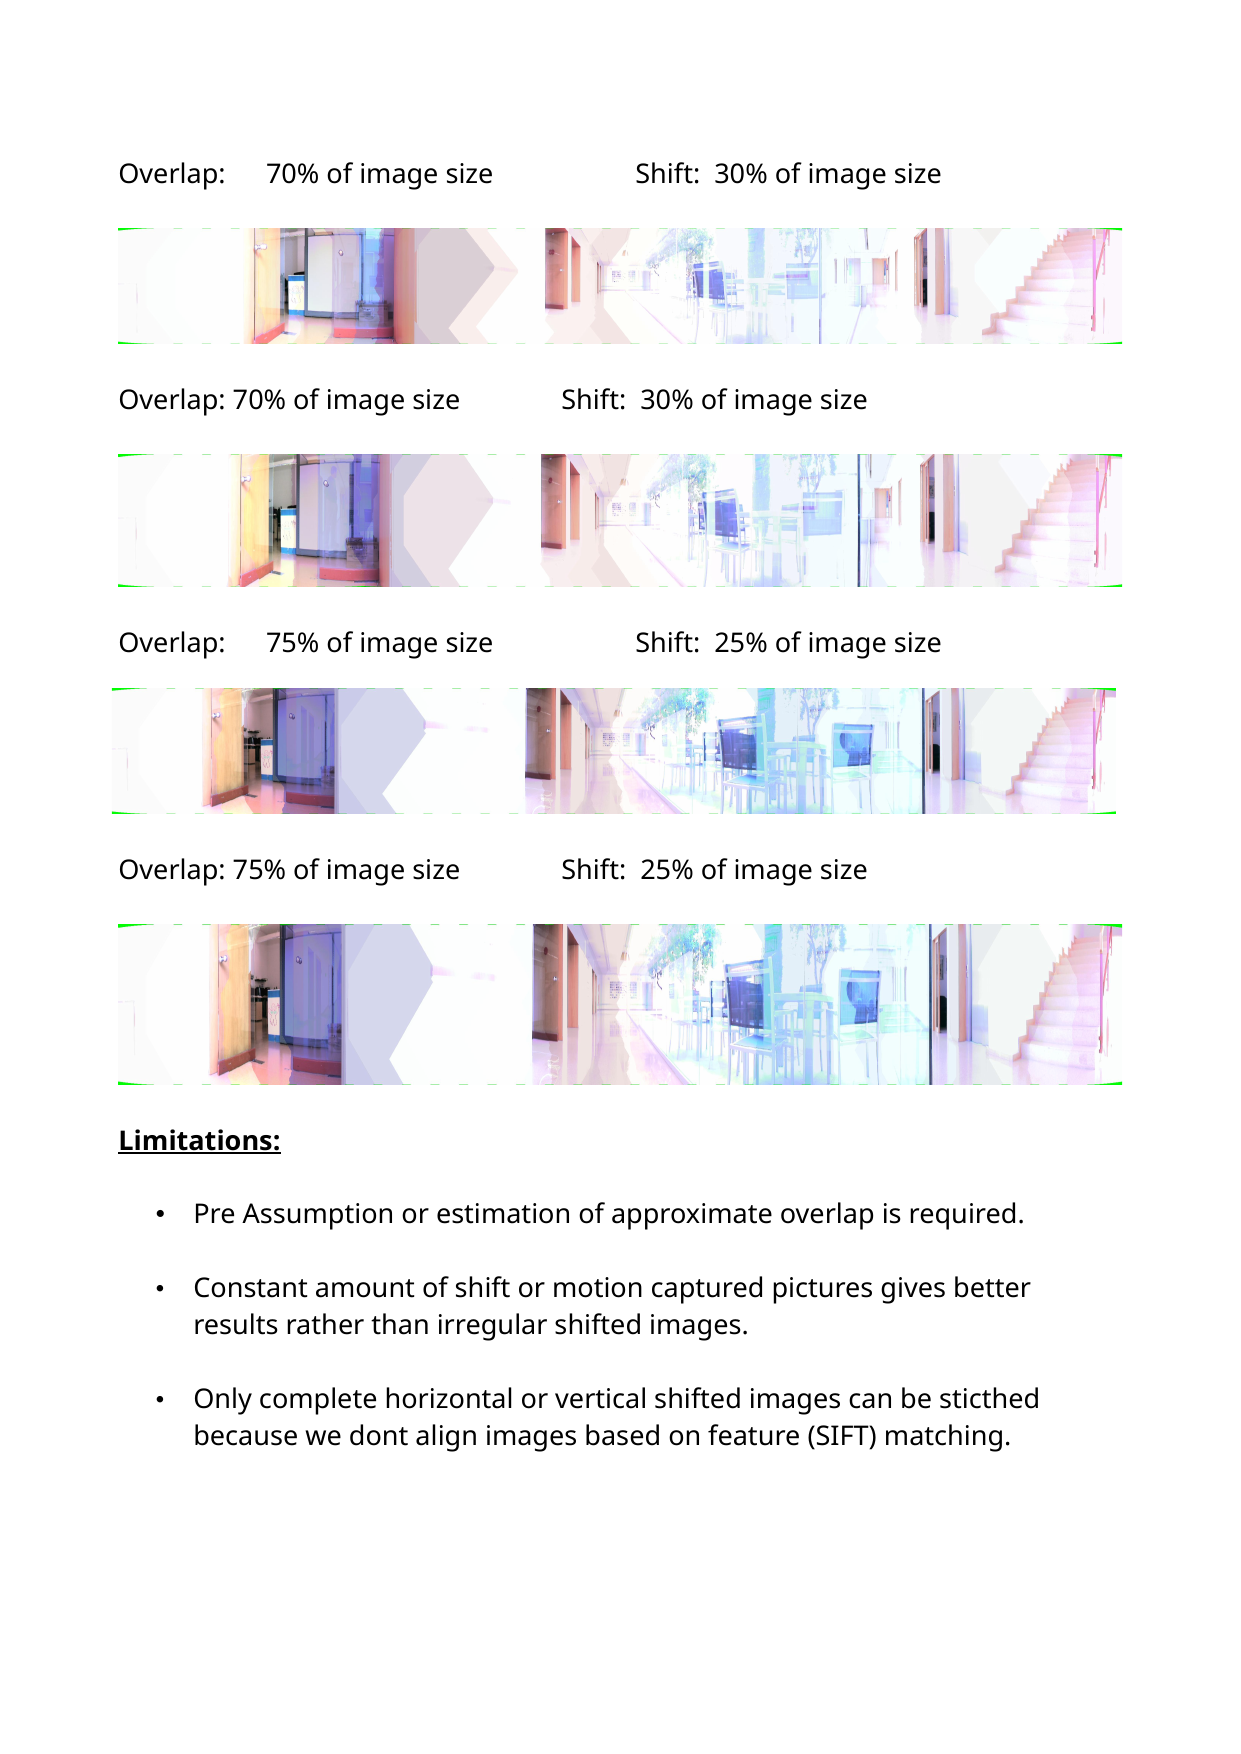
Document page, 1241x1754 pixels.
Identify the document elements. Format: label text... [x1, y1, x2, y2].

list Constant amount of shift or motion captured pictures gives better results rather than irregular shifted images. [156, 1269, 1122, 1342]
text Limitations: [118, 1121, 1122, 1158]
list Only complete horizontal or vertical shifted images can be sticthed because we dont align images based on feature (SIFT) matching. [156, 1379, 1122, 1453]
text Overlap: 70% of image size Shift: 30% of image size [118, 381, 1122, 418]
picture [111, 688, 1116, 814]
text Overlap: 70% of image size Shift: 30% of image size [118, 155, 1122, 192]
text Overlap: 75% of image size Shift: 25% of image size [118, 851, 1122, 887]
text Overlap: 75% of image size Shift: 25% of image size [118, 623, 1122, 660]
picture [118, 924, 1123, 1085]
picture [118, 454, 1123, 587]
list Pre Assumption or estimation of approximate overlap is required. [156, 1195, 1122, 1232]
picture [118, 228, 1123, 344]
